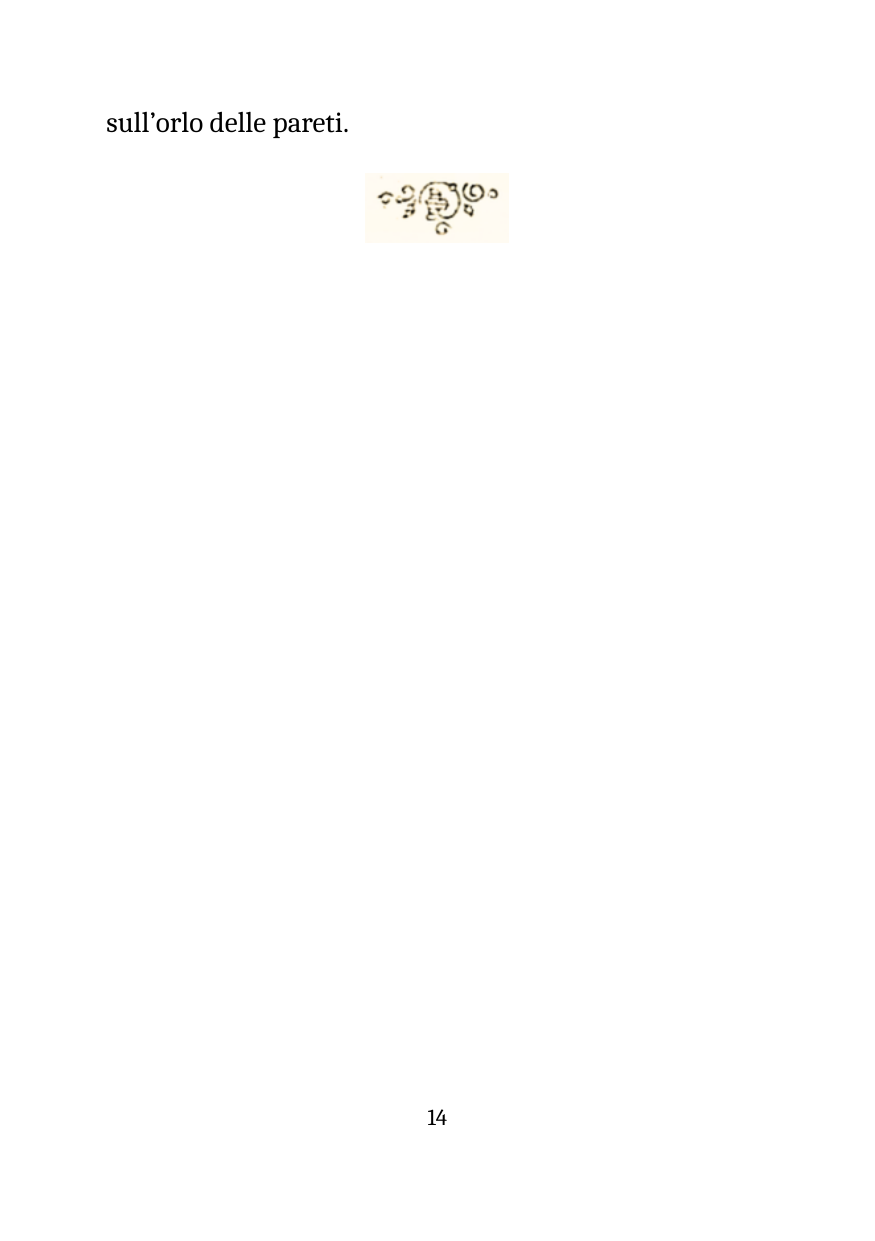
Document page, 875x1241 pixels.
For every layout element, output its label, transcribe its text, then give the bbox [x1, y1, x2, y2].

picture [365, 173, 509, 243]
text sull’orlo delle pareti. [106, 106, 768, 140]
